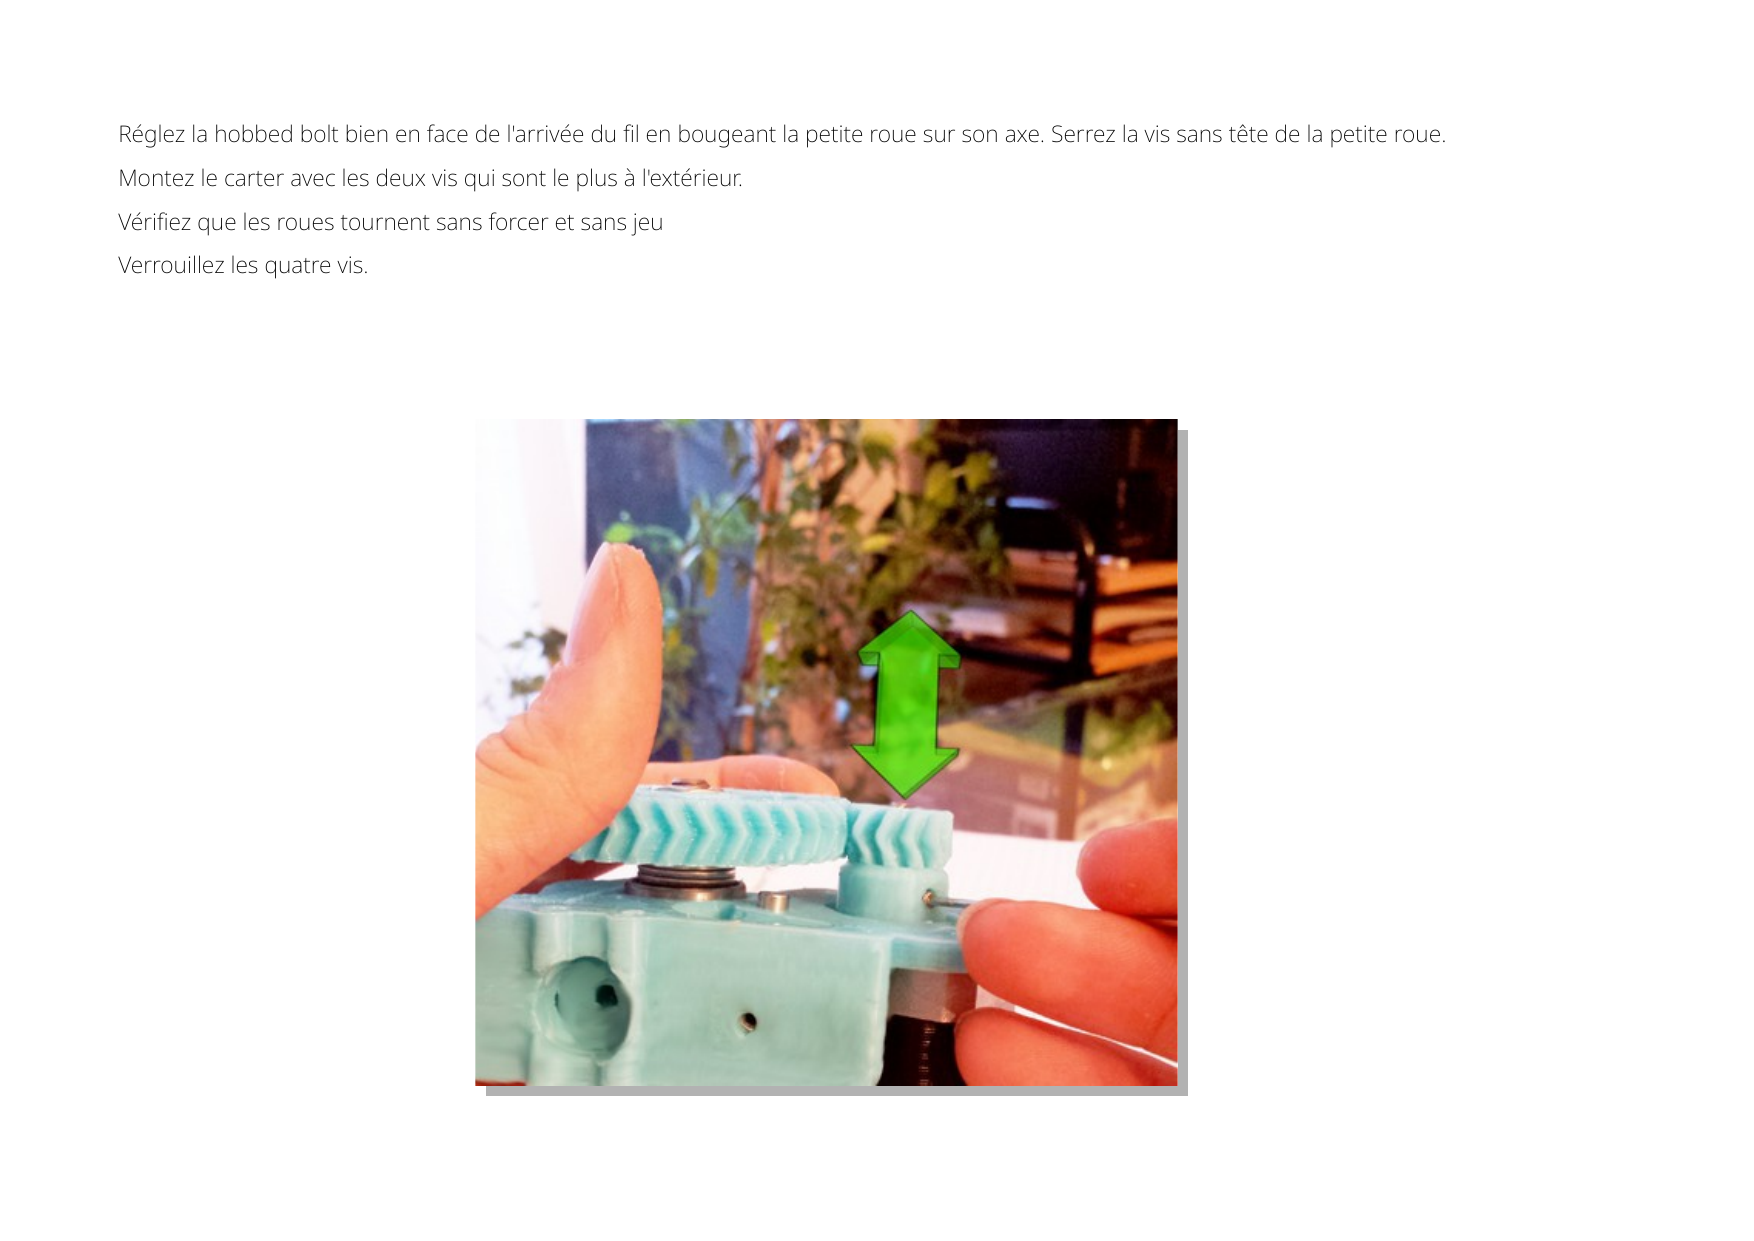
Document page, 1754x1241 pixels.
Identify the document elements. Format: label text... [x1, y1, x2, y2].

text Montez le carter avec les deux vis qui sont le plus à l'extérieur. [118, 162, 1636, 193]
text Vérifiez que les roues tournent sans forcer et sans jeu [118, 206, 1636, 237]
text Verrouillez les quatre vis. [118, 249, 1636, 281]
picture [475, 419, 1178, 1086]
text Réglez la hobbed bolt bien en face de l'arrivée du fil en bougeant la petite roue sur son axe. Serrez la vis sans tête de la petite roue. [118, 118, 1636, 149]
